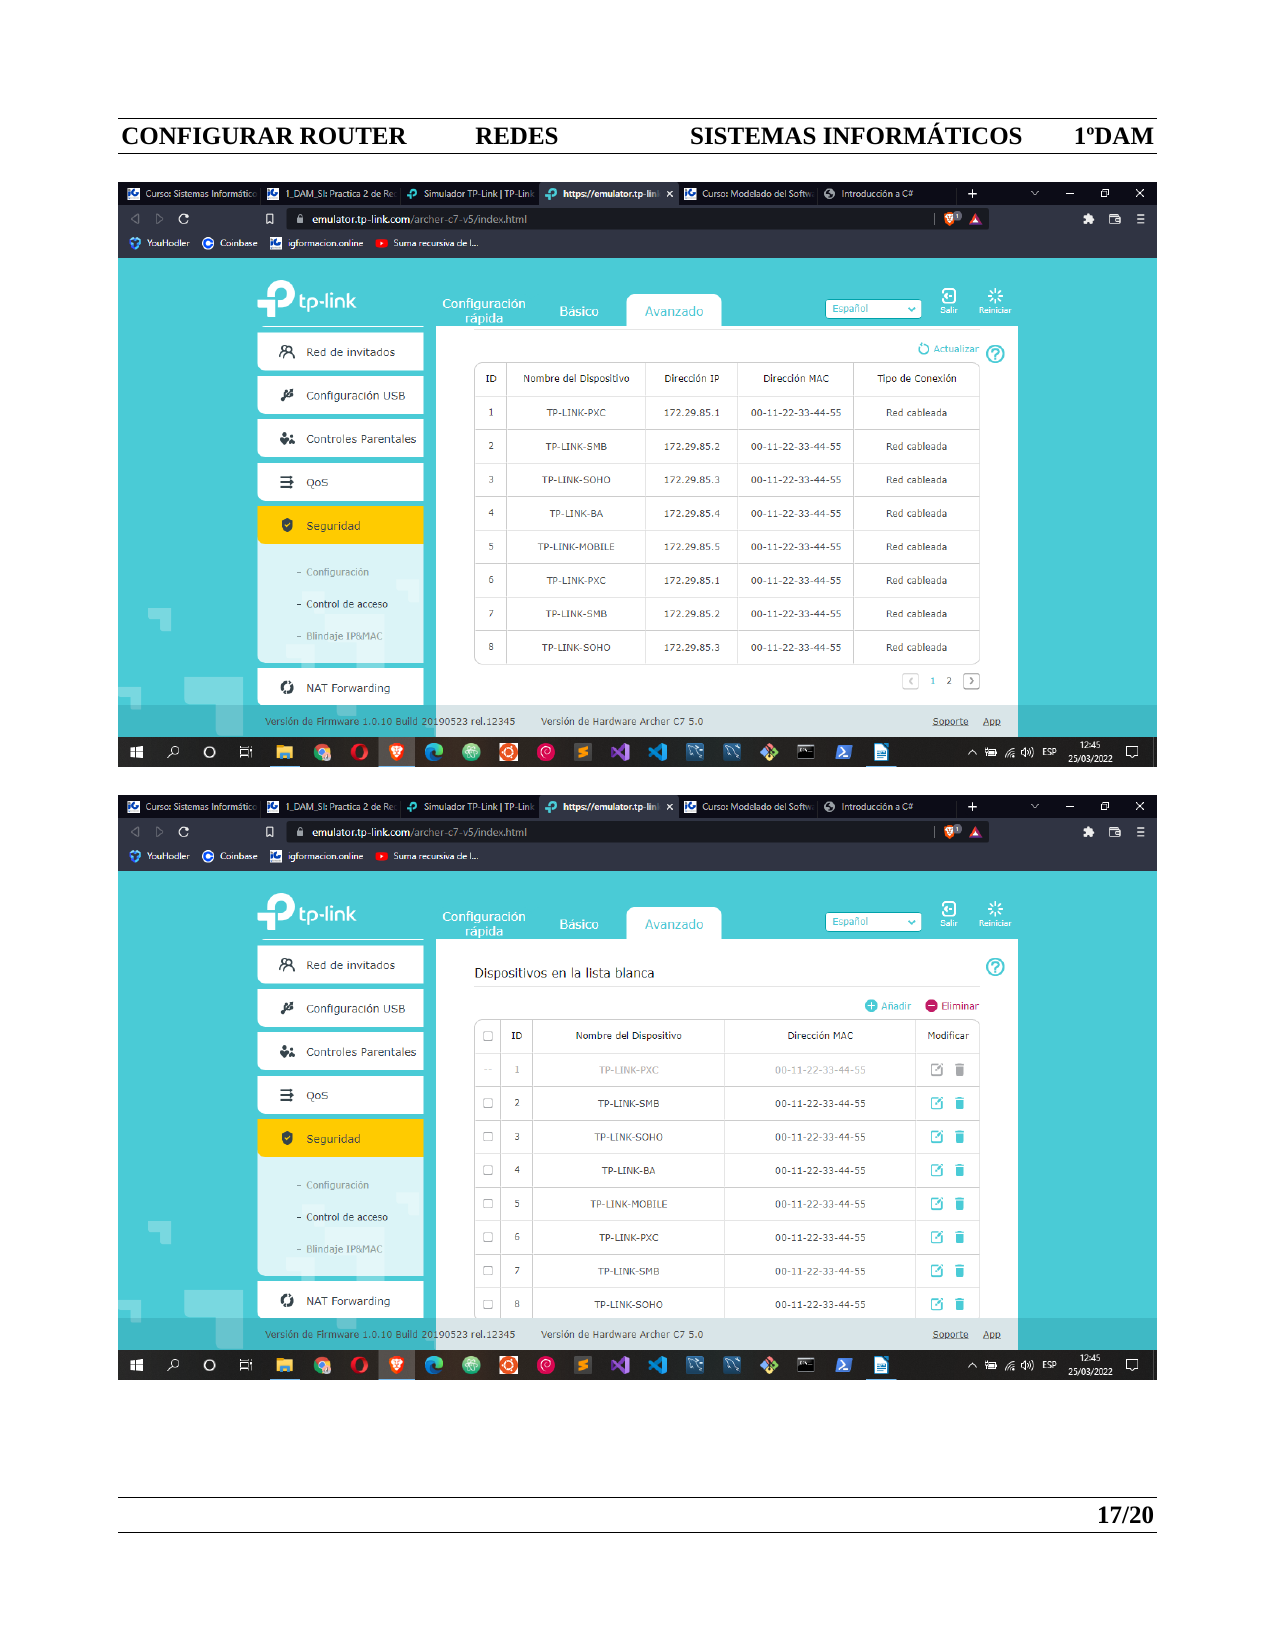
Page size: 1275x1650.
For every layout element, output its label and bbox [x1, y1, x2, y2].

picture [118, 182, 1157, 767]
picture [118, 795, 1157, 1380]
